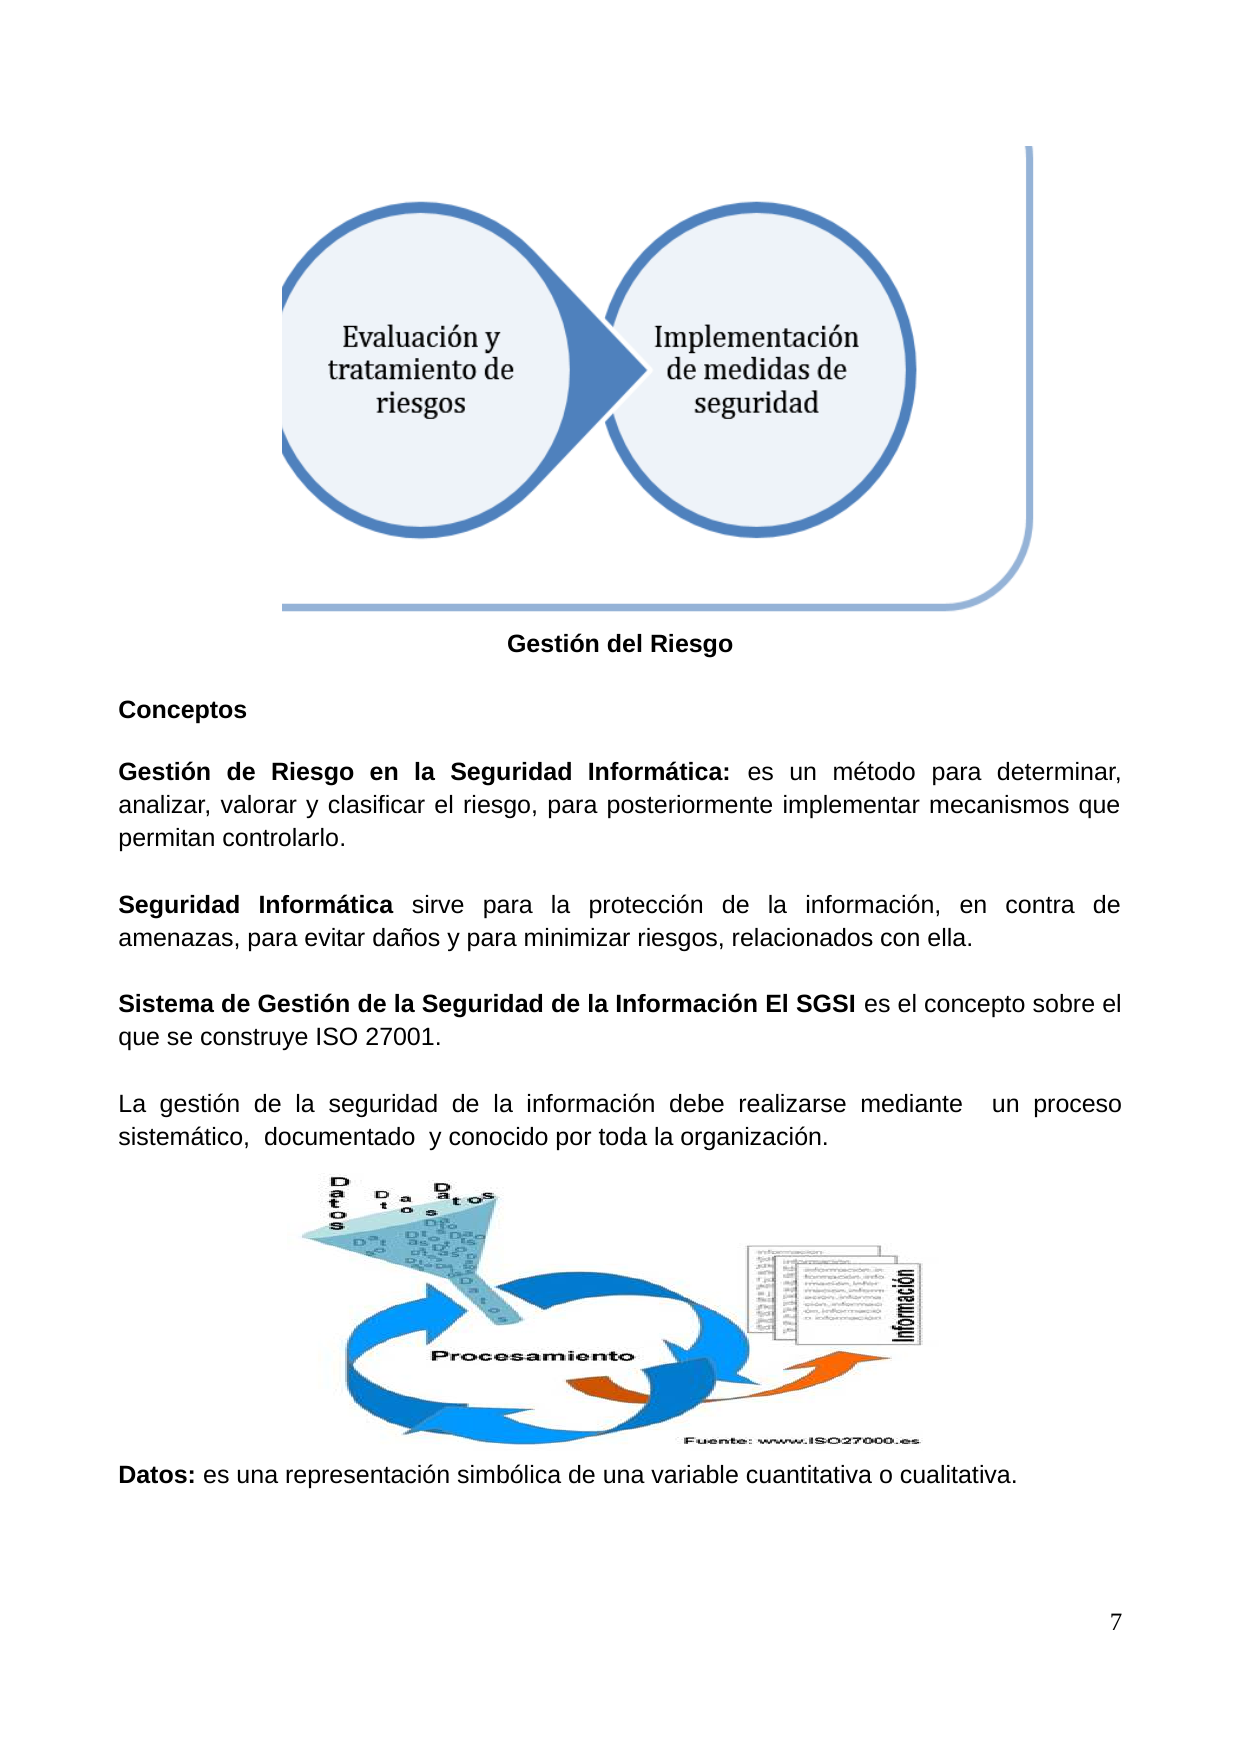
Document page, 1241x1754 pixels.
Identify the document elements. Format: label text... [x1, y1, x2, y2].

title Seguridad Informática ​sirve para la protección de la información, en contra de amenazas, para evitar daños y para minimizar riesgos, relacionados con ella. [118, 890, 1122, 952]
picture [282, 146, 1045, 625]
title Sistema de Gestión de la Seguridad de la Información El SGSI es el concepto sobre el que se construye ISO 27001. [118, 989, 1122, 1051]
title La gestión de la seguridad de la información debe realizarse mediante ​un proceso sistemático, documentado y conocido por toda la organización. [118, 1088, 1122, 1150]
picture [287, 1166, 947, 1456]
title Gestión de Riesgo en la Seguridad Informática: es un método​ ​para determinar, analizar, valorar y clasificar el riesgo, para posteriormente implementar mecanismos que permitan controlarlo​. [118, 757, 1122, 852]
title Datos: es una representación simbólica de una variable cuantitativa o cualitativa. [118, 1184, 1122, 1489]
title Gestión del Riesgo [118, 118, 1122, 658]
title Conceptos [118, 695, 1122, 724]
